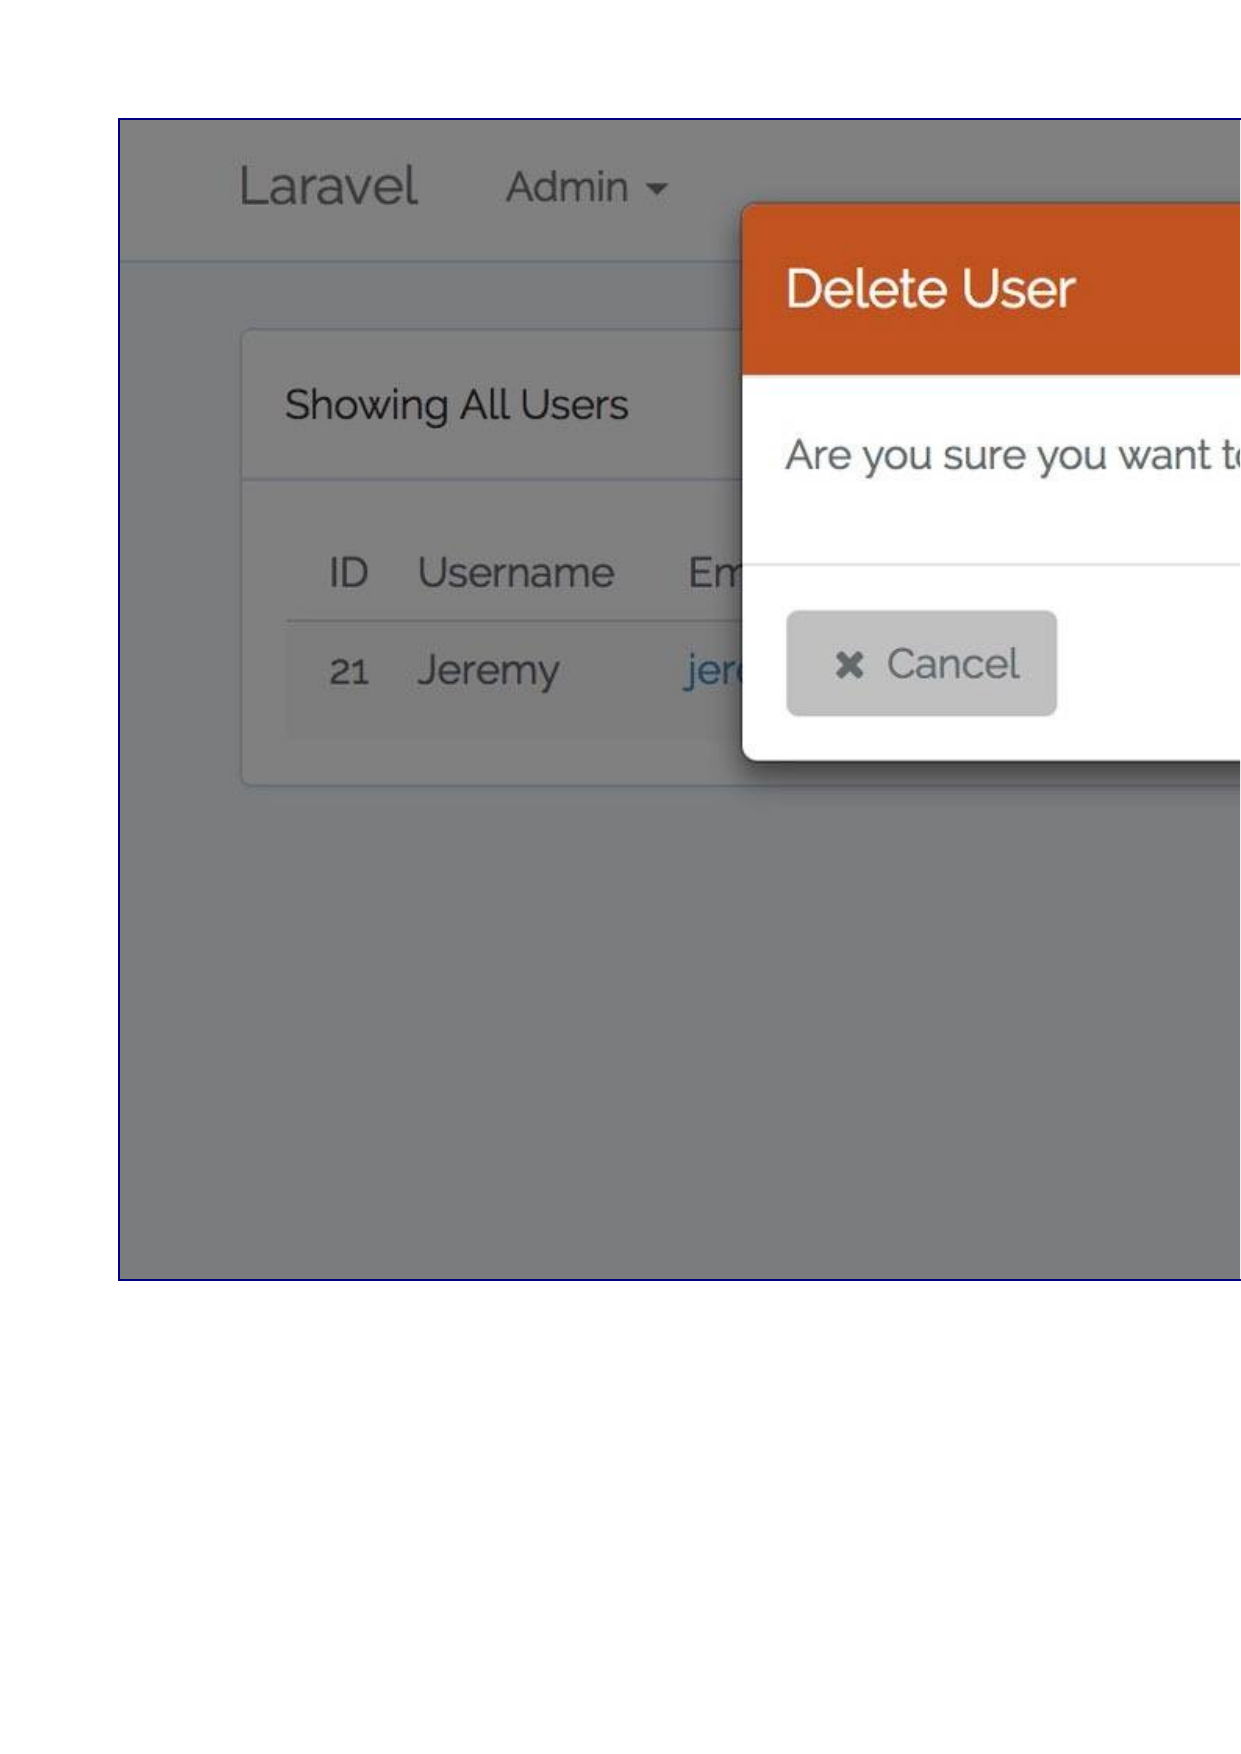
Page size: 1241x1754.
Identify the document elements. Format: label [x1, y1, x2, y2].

picture [120, 120, 1241, 1279]
